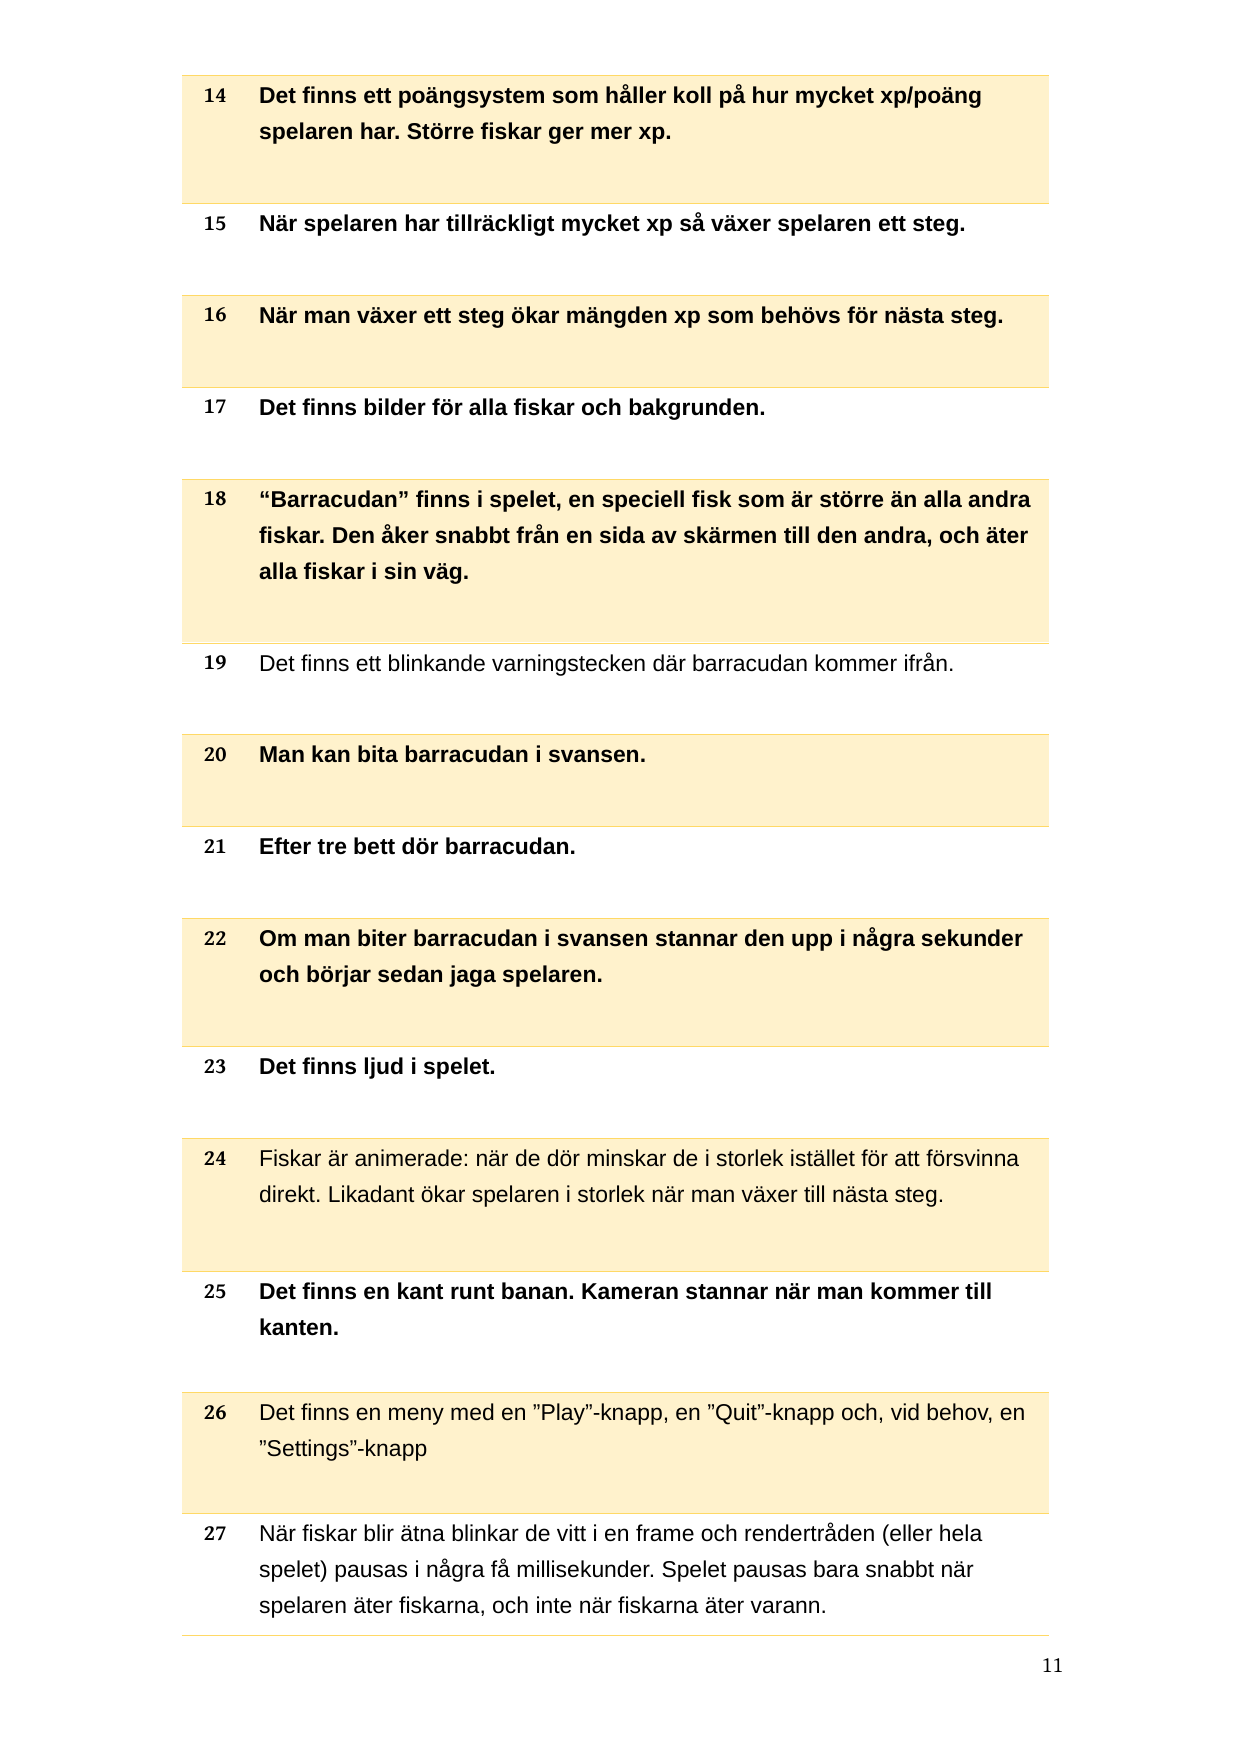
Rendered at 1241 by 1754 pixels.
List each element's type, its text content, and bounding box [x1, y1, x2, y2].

table_cell Det finns ett blinkande varningstecken där barracudan kommer ifrån. [248, 644, 1049, 734]
table_cell Fiskar är animerade: när de dör minskar de i storlek istället för att försvinna direkt. Likadant ökar spelaren i storlek när man växer till nästa steg. [248, 1139, 1049, 1271]
table_cell 14 [182, 76, 248, 203]
table_cell 20 [182, 735, 248, 826]
table_cell Efter tre bett dör barracudan. [248, 827, 1049, 918]
table_cell Det finns ljud i spelet. [248, 1047, 1049, 1138]
table_cell “Barracudan” finns i spelet, en speciell fisk som är större än alla andra fiskar. Den åker snabbt från en sida av skärmen till den andra, och äter alla fiskar i sin väg. [248, 480, 1049, 642]
table_cell Om man biter barracudan i svansen stannar den upp i några sekunder och börjar sedan jaga spelaren. [248, 919, 1049, 1046]
table_cell Det finns en meny med en ”Play”-knapp, en ”Quit”-knapp och, vid behov, en ”Settings”-knapp [248, 1393, 1049, 1513]
table_cell 27 [182, 1514, 248, 1635]
table_cell Man kan bita barracudan i svansen. [248, 735, 1049, 826]
table_cell 19 [182, 644, 248, 734]
table_cell Det finns en kant runt banan. Kameran stannar när man kommer till kanten. [248, 1272, 1049, 1392]
table_cell Det finns bilder för alla fiskar och bakgrunden. [248, 388, 1049, 478]
table_cell 16 [182, 296, 248, 387]
table_cell När fiskar blir ätna blinkar de vitt i en frame och rendertråden (eller hela spelet) pausas i några få millisekunder. Spelet pausas bara snabbt när spelaren äter fiskarna, och inte när fiskarna äter varann. [248, 1514, 1049, 1635]
table_cell 18 [182, 480, 248, 642]
table_cell 25 [182, 1272, 248, 1392]
table_cell 15 [182, 204, 248, 295]
table_cell 17 [182, 388, 248, 478]
table_cell 24 [182, 1139, 248, 1271]
table_cell Det finns ett poängsystem som håller koll på hur mycket xp/poäng spelaren har. Större fiskar ger mer xp. [248, 76, 1049, 203]
table_cell 22 [182, 919, 248, 1046]
table_cell 21 [182, 827, 248, 918]
table_cell När spelaren har tillräckligt mycket xp så växer spelaren ett steg. [248, 204, 1049, 295]
table_cell 26 [182, 1393, 248, 1513]
table_cell 23 [182, 1047, 248, 1138]
table_cell När man växer ett steg ökar mängden xp som behövs för nästa steg. [248, 296, 1049, 387]
